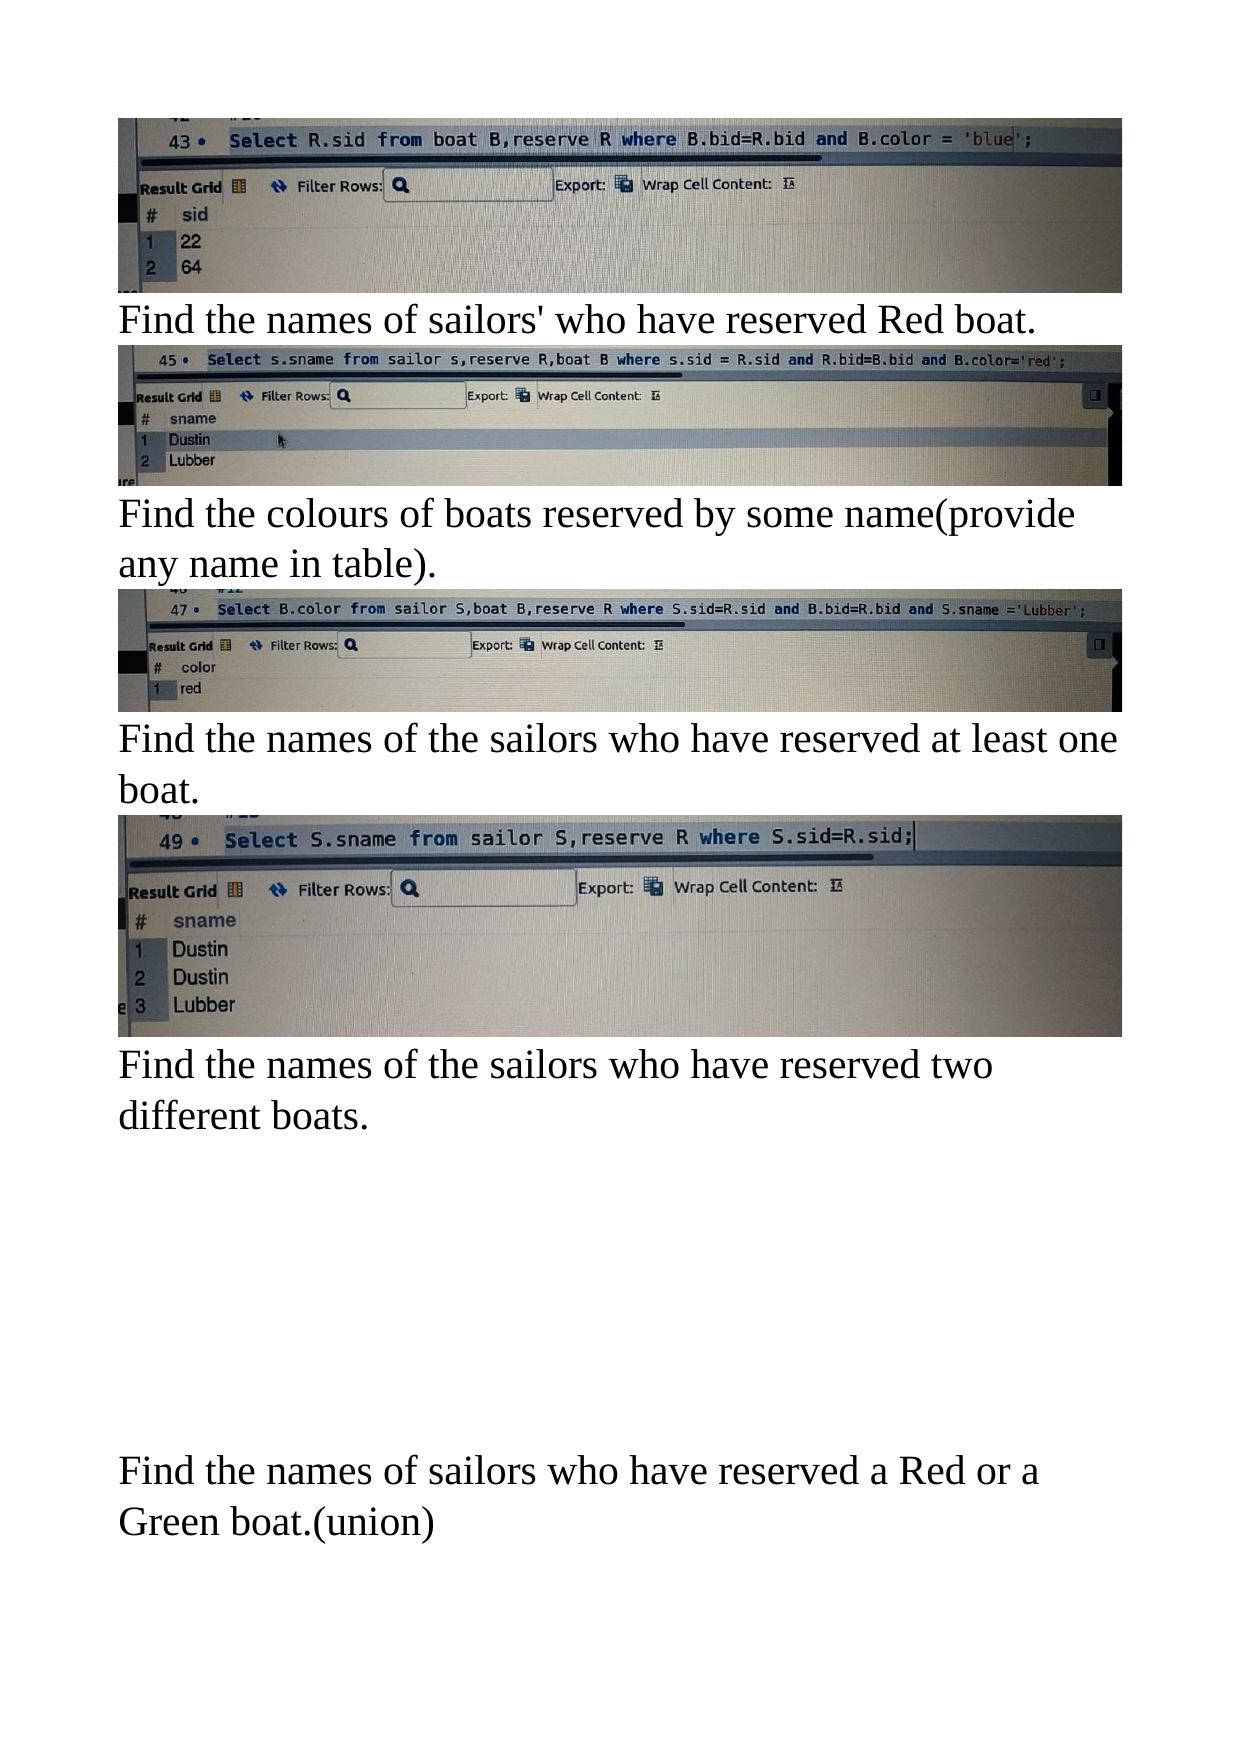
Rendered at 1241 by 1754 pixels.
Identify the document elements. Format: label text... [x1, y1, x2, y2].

picture [118, 589, 1123, 712]
list Find the names of sailors' who have reserved Red boat. [118, 293, 1122, 343]
list Find the names of sailors who have reserved a Red or a Green boat.(union) [118, 1445, 1122, 1544]
picture [118, 345, 1123, 486]
list Find the names of the sailors who have reserved at least one boat. [118, 712, 1122, 813]
list Find the names of the sailors who have reserved two different boats. [118, 1037, 1122, 1138]
list Find the colours of boats reserved by some name(provide any name in table). [118, 486, 1122, 587]
picture [118, 118, 1123, 293]
picture [118, 815, 1123, 1037]
